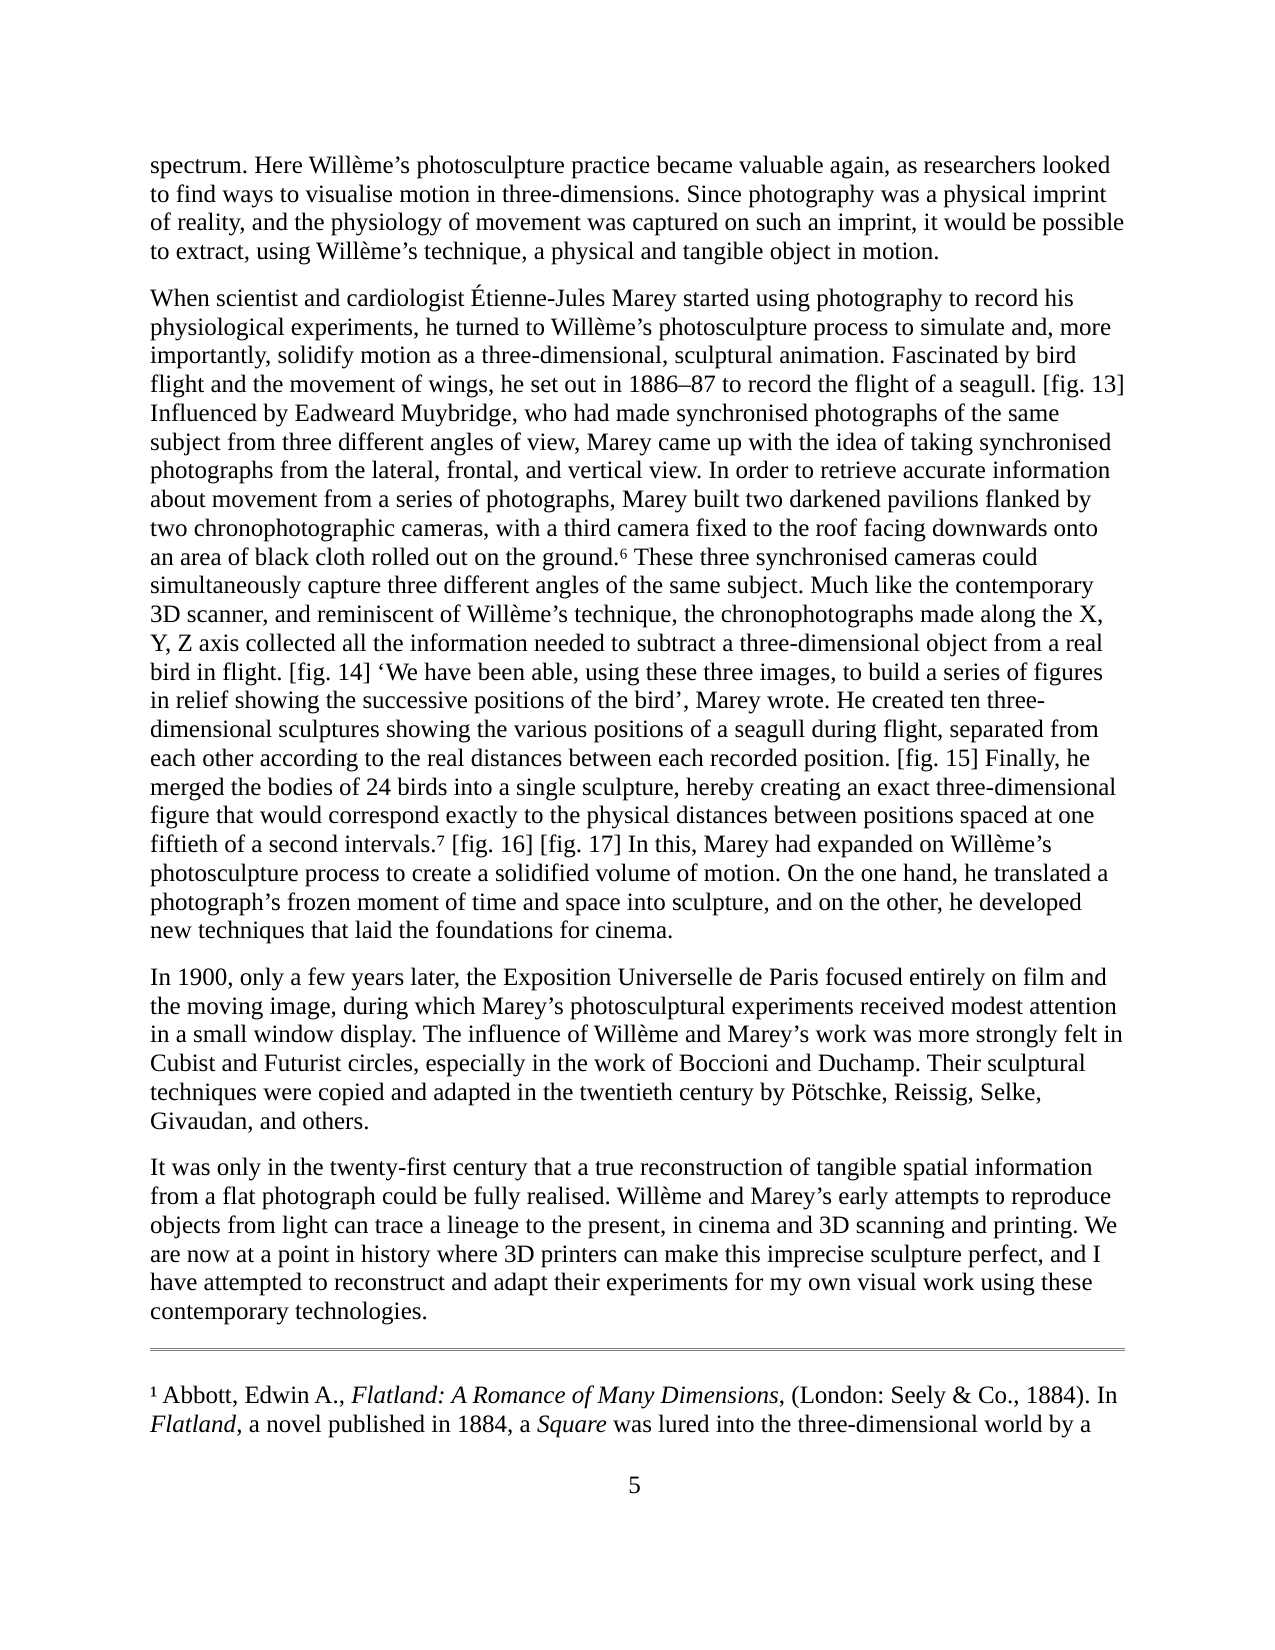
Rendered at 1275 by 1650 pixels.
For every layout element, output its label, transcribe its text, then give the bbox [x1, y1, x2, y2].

text It was only in the twenty-first century that a true reconstruction of tangible spatial information from a flat photograph could be fully realised. Willème and Marey’s early attempts to reproduce objects from light can trace a lineage to the present, in cinema and 3D scanning and printing. We are now at a point in history where 3D printers can make this imprecise sculpture perfect, and I have attempted to reconstruct and adapt their experiments for my own visual work using these contemporary technologies. [150, 1152, 1125, 1325]
text spectrum. Here Willème’s photosculpture practice became valuable again, as researchers looked to find ways to visualise motion in three-dimensions. Since photography was a physical imprint of reality, and the physiology of movement was captured on such an imprint, it would be possible to extract, using Willème’s technique, a physical and tangible object in motion. [150, 150, 1125, 265]
text When scientist and cardiologist Étienne-Jules Marey started using photography to record his physiological experiments, he turned to Willème’s photosculpture process to simulate and, more importantly, solidify motion as a three-dimensional, sculptural animation. Fascinated by bird flight and the movement of wings, he set out in 1886–87 to record the flight of a seagull. [fig. 13] Influenced by Eadweard Muybridge, who had made synchronised photographs of the same subject from three different angles of view, Marey came up with the idea of taking synchronised photographs from the lateral, frontal, and vertical view. In order to retrieve accurate information about movement from a series of photographs, Marey built two darkened pavilions flanked by two chronophotographic cameras, with a third camera fixed to the roof facing downwards onto an area of black cloth rolled out on the ground.⁶ These three synchronised cameras could simultaneously capture three different angles of the same subject. Much like the contemporary 3D scanner, and reminiscent of Willème’s technique, the chronophotographs made along the X, Y, Z axis collected all the information needed to subtract a three-dimensional object from a real bird in flight. [fig. 14] ‘We have been able, using these three images, to build a series of figures in relief showing the successive positions of the bird’, Marey wrote. He created ten three-dimensional sculptures showing the various positions of a seagull during flight, separated from each other according to the real distances between each recorded position. [fig. 15] Finally, he merged the bodies of 24 birds into a single sculpture, hereby creating an exact three-dimensional figure that would correspond exactly to the physical distances between positions spaced at one fiftieth of a second intervals.⁷ [fig. 16] [fig. 17] In this, Marey had expanded on Willème’s photosculpture process to create a solidified volume of motion. On the one hand, he translated a photograph’s frozen moment of time and space into sculpture, and on the other, he developed new techniques that laid the foundations for cinema. [150, 283, 1125, 944]
text ¹ Abbott, Edwin A., Flatland: A Romance of Many Dimensions, (London: Seely & Co., 1884). In Flatland, a novel published in 1884, a Square was lured into the three-dimensional world by a [150, 1380, 1125, 1438]
text In 1900, only a few years later, the Exposition Universelle de Paris focused entirely on film and the moving image, during which Marey’s photosculptural experiments received modest attention in a small window display. The influence of Willème and Marey’s work was more strongly felt in Cubist and Futurist circles, especially in the work of Boccioni and Duchamp. Their sculptural techniques were copied and adapted in the twentieth century by Pötschke, Reissig, Selke, Givaudan, and others. [150, 962, 1125, 1134]
